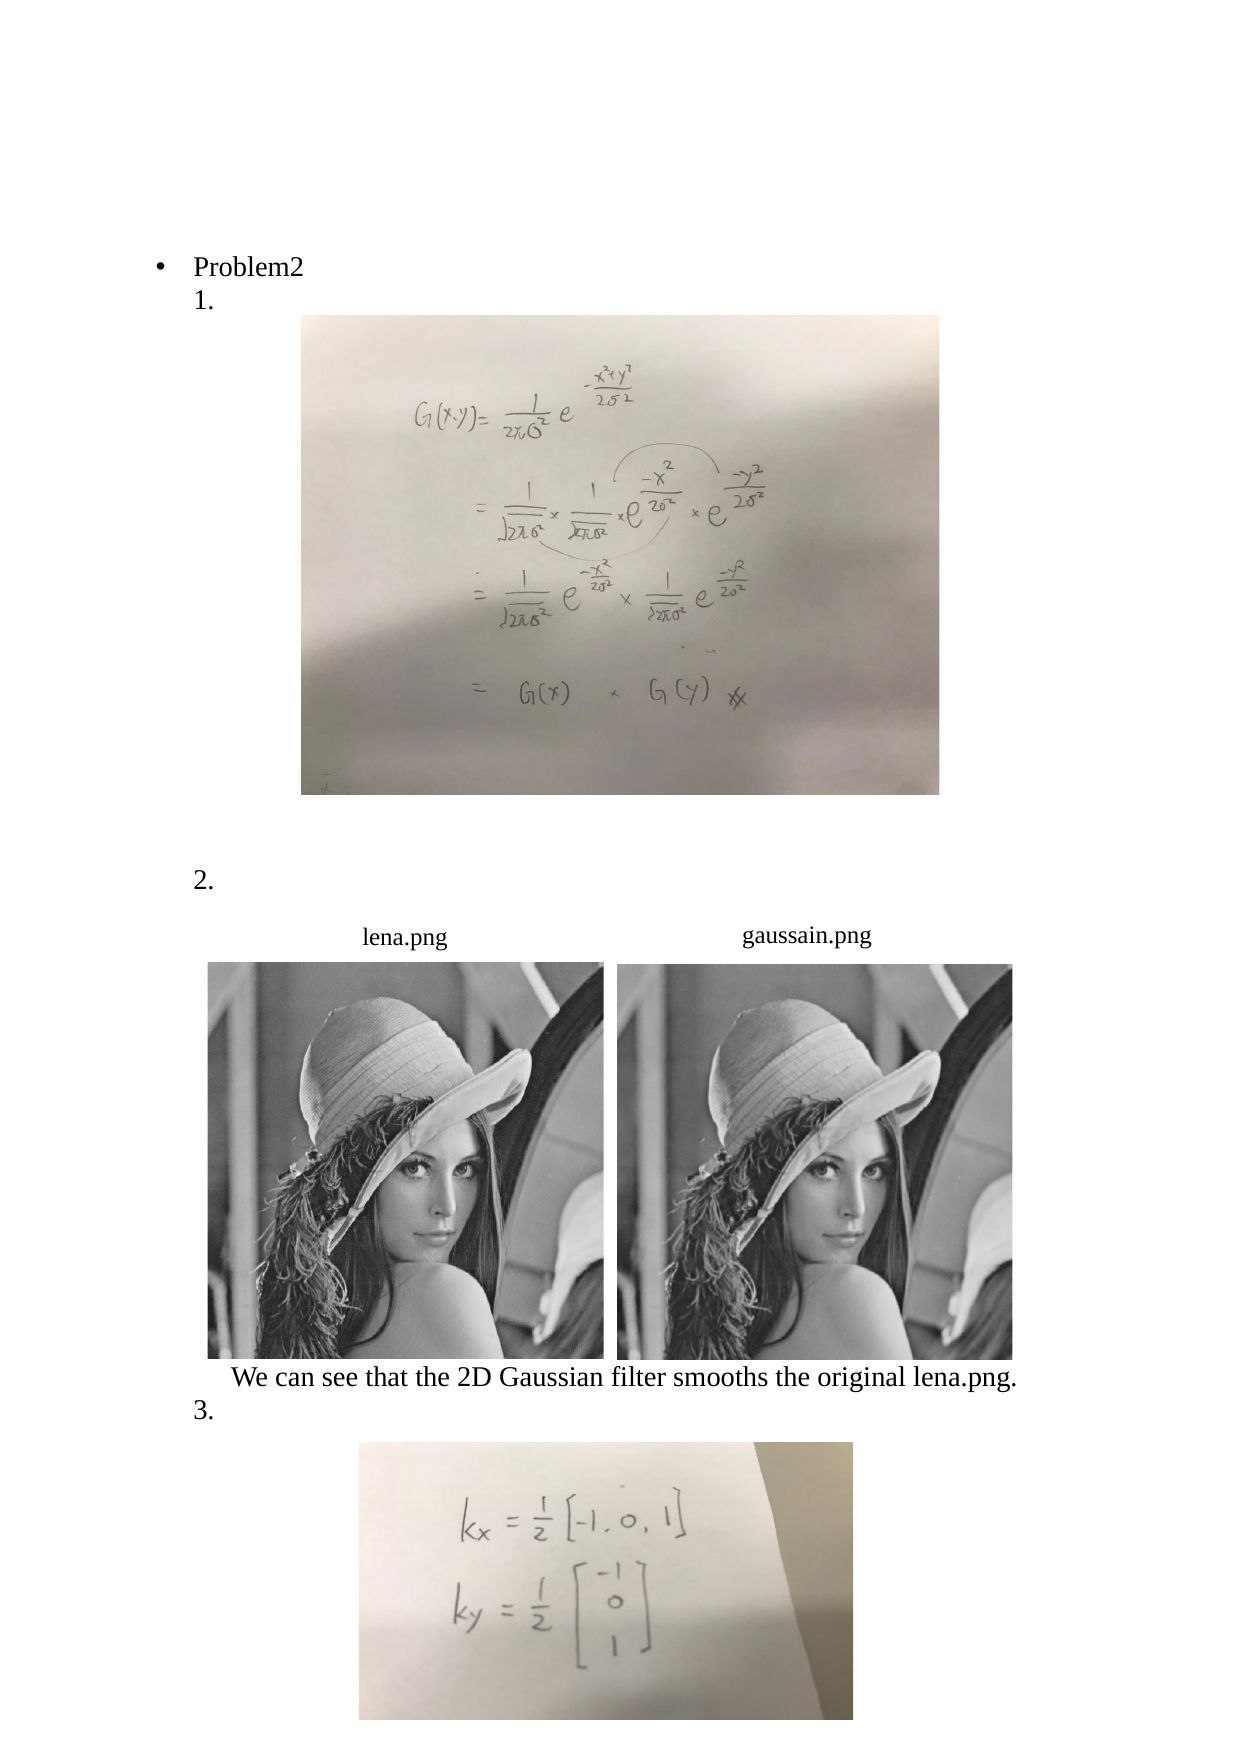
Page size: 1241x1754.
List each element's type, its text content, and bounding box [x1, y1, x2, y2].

list We can see that the 2D Gaussian filter smooths the original lena.png. [193, 961, 1122, 1392]
picture [301, 315, 940, 795]
picture [207, 962, 604, 1359]
list Problem2 [156, 250, 1122, 283]
picture [358, 1442, 854, 1720]
picture [617, 964, 1013, 1360]
